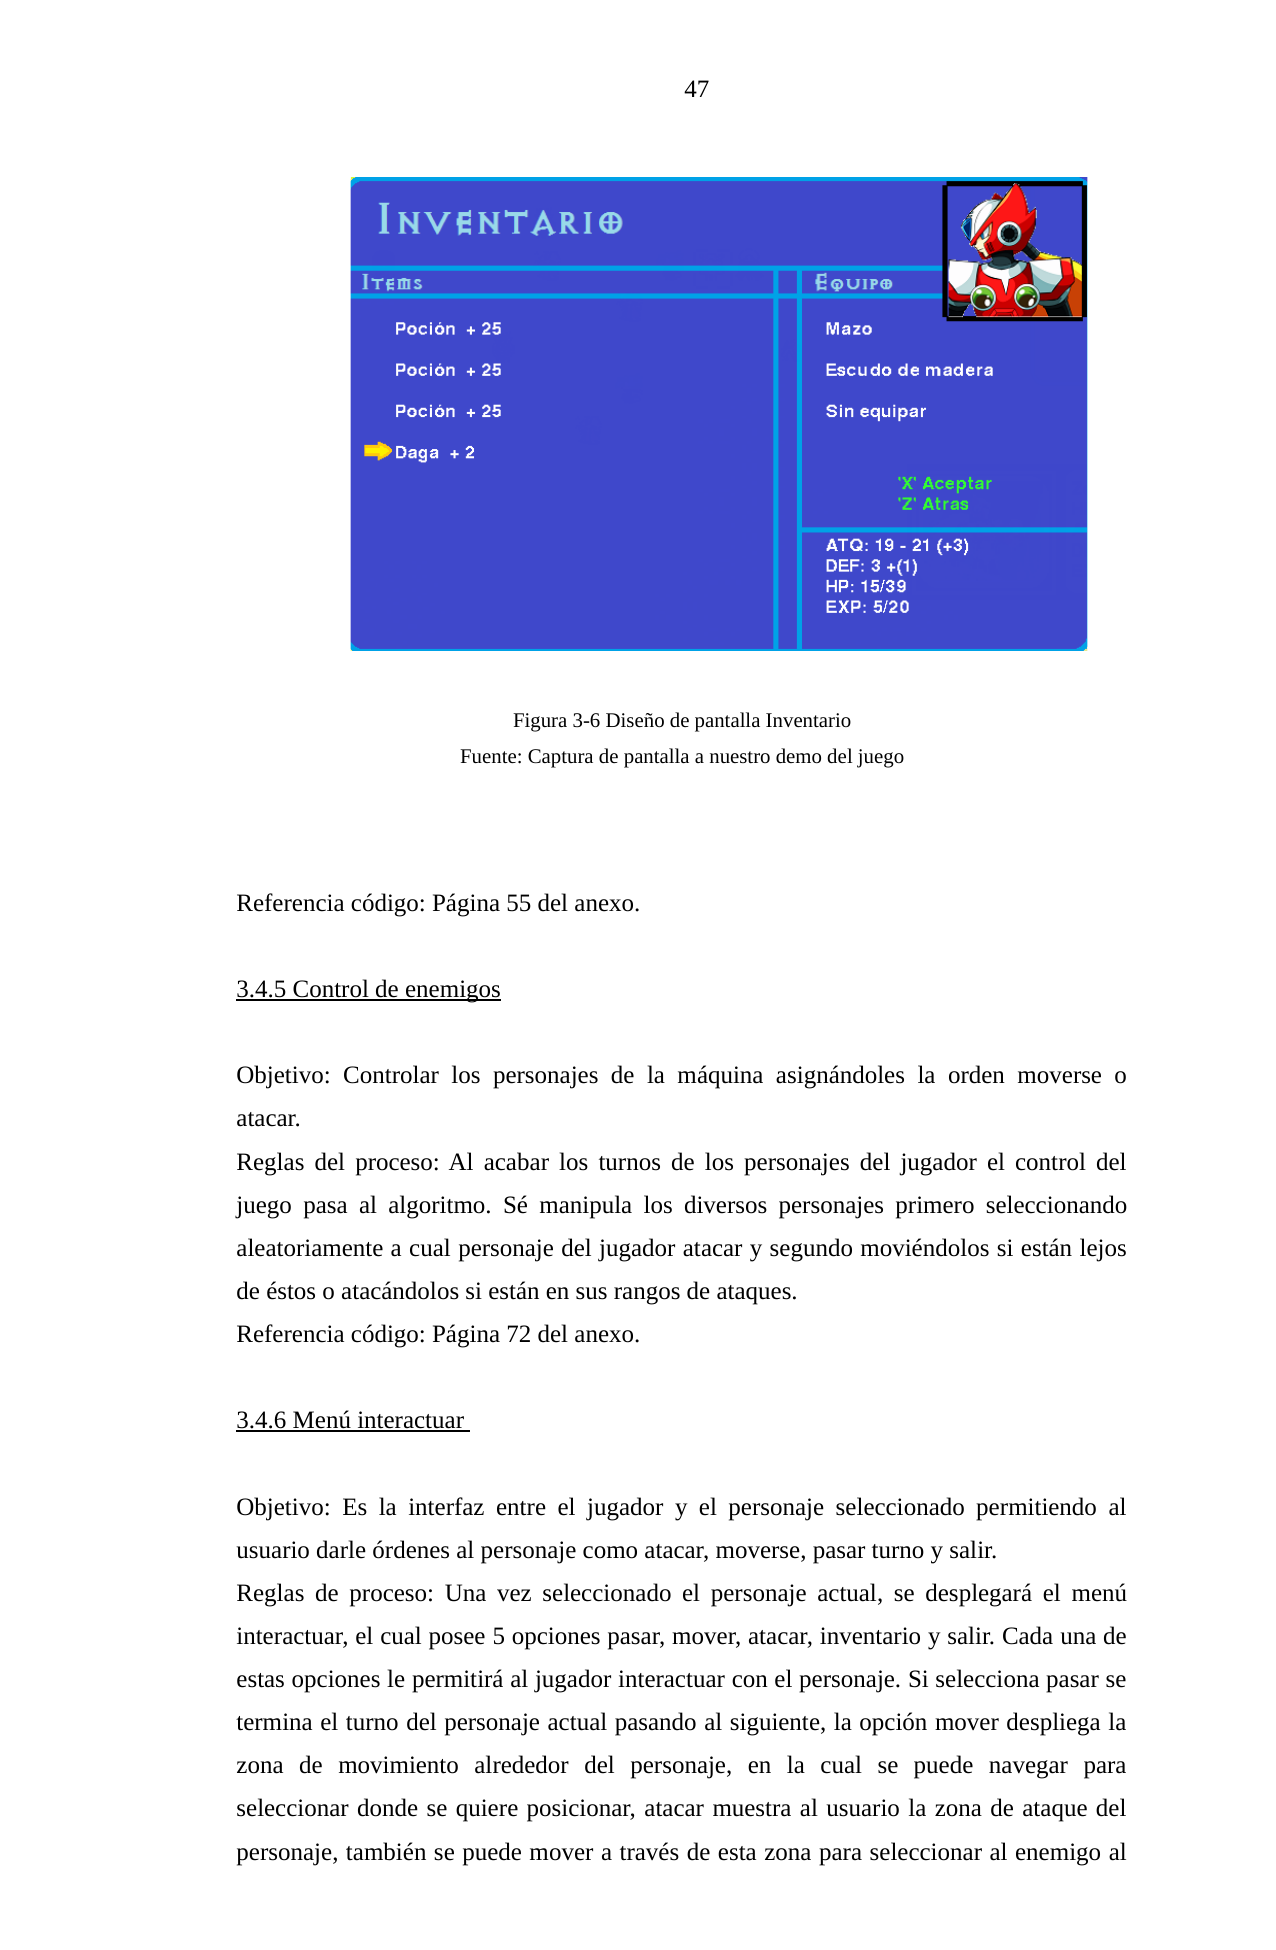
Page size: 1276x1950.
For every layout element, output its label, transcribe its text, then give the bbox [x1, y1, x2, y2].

text Objetivo: Es la interfaz entre el jugador y el personaje seleccionado permitiendo al usuario darle órdenes al personaje como atacar, moverse, pasar turno y salir. [236, 1492, 1128, 1563]
subtitle 3.4.6 Menú interactuar [236, 1405, 1128, 1434]
text Figura 3-6 Diseño de pantalla Inventario [236, 708, 1128, 732]
text Referencia código: Página 55 del anexo. [236, 888, 1128, 917]
text Reglas de proceso: Una vez seleccionado el personaje actual, se desplegará el menú interactuar, el cual posee 5 opciones pasar, mover, atacar, inventario y salir. Cada una de estas opciones le permitirá al jugador interactuar con el personaje. Si selecciona pasar se termina el turno del personaje actual pasando al siguiente, la opción mover despliega la zona de movimiento alrededor del personaje, en la cual se puede navegar para seleccionar donde se quiere posicionar, atacar muestra al usuario la zona de ataque del personaje, también se puede mover a través de esta zona para seleccionar al enemigo al [236, 1578, 1128, 1865]
text Fuente: Captura de pantalla a nuestro demo del juego [236, 744, 1128, 768]
text Reglas del proceso: Al acabar los turnos de los personajes del jugador el control del juego pasa al algoritmo. Sé manipula los diversos personajes primero seleccionando aleatoriamente a cual personaje del jugador atacar y segundo moviéndolos si están lejos de éstos o atacándolos si están en sus rangos de ataques. [236, 1147, 1128, 1305]
text Objetivo: Controlar los personajes de la máquina asignándoles la orden moverse o atacar. [236, 1060, 1128, 1132]
subtitle 3.4.5 Control de enemigos [236, 974, 1128, 1003]
text Referencia código: Página 72 del anexo. [236, 1319, 1128, 1348]
